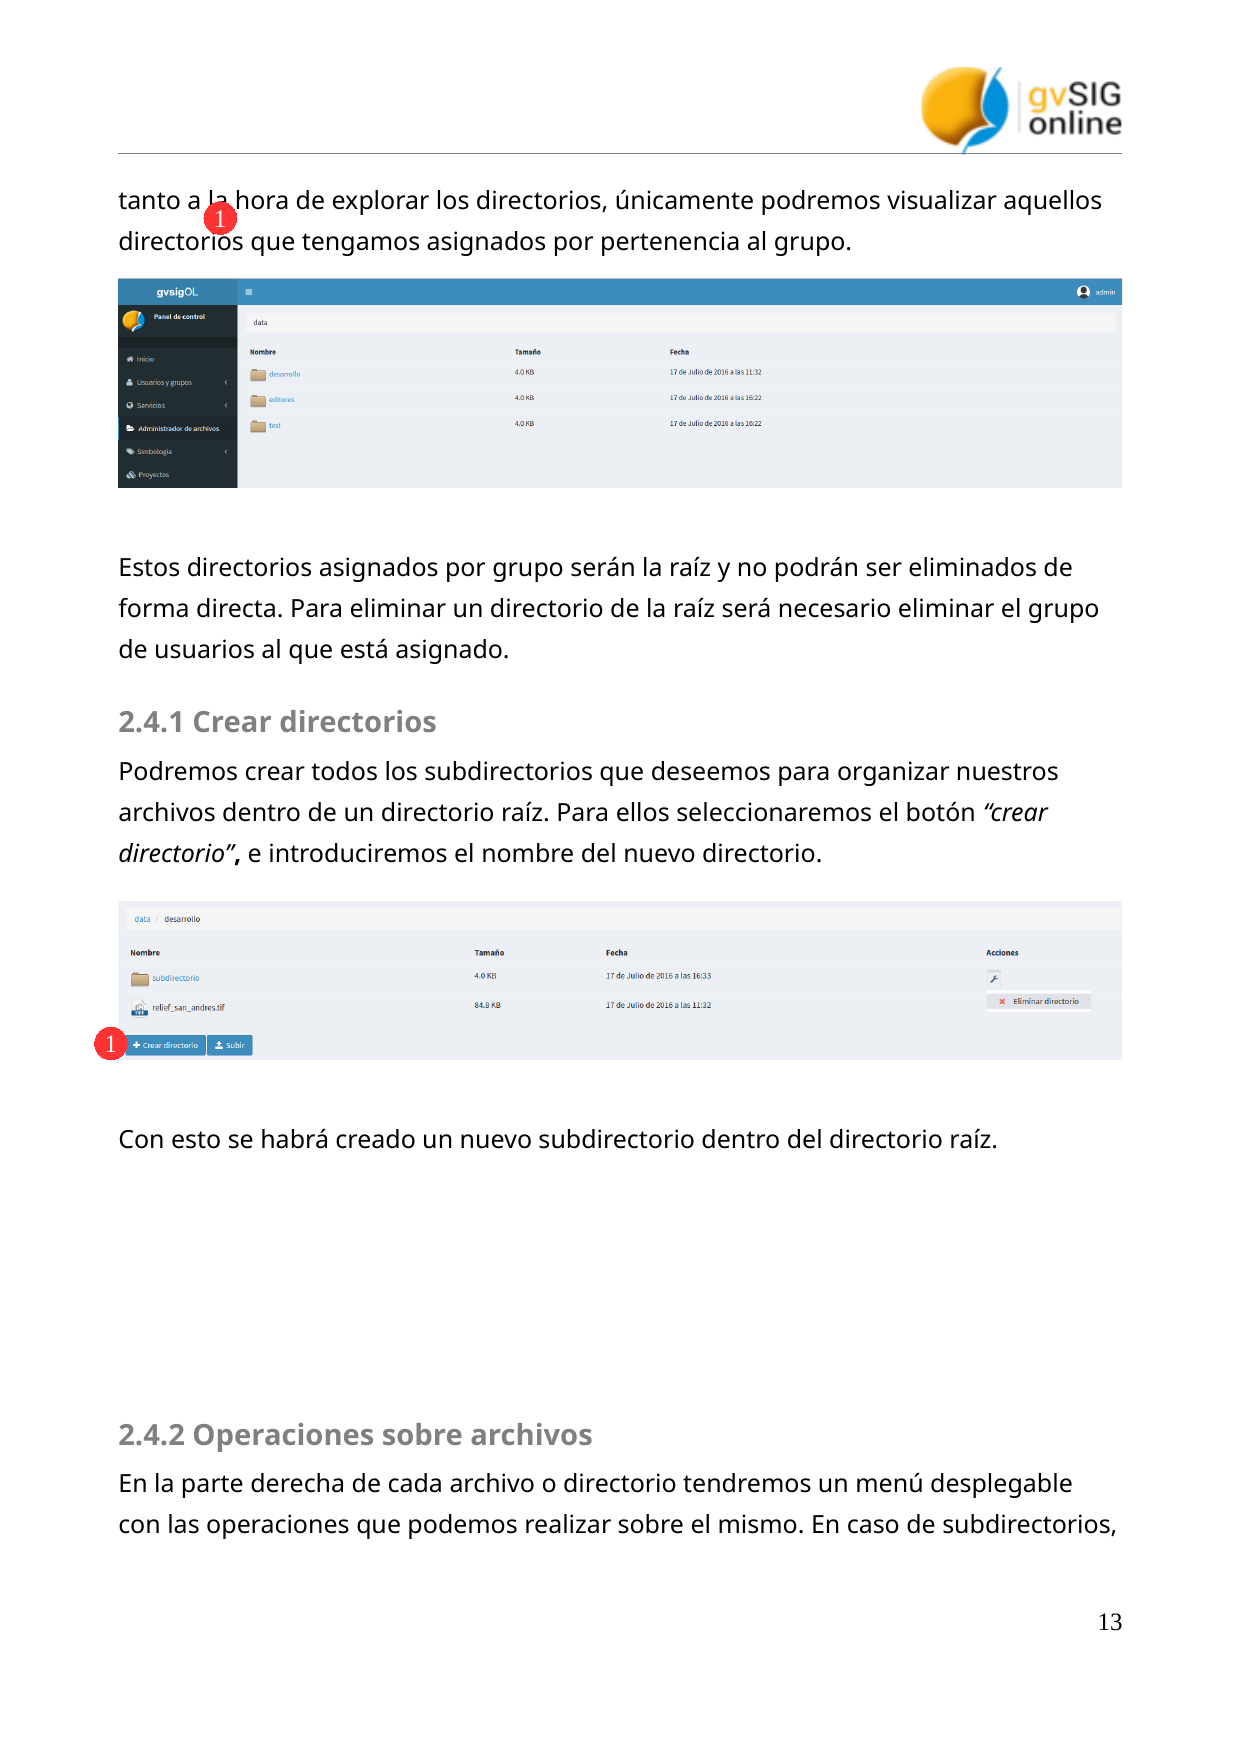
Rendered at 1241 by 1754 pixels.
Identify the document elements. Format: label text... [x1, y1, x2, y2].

subtitle 2.4.1 Crear directorios [118, 702, 1122, 741]
text En la parte derecha de cada archivo o directorio tendremos un menú desplegable con las operaciones que podemos realizar sobre el mismo. En caso de subdirectorios, [118, 1466, 1122, 1541]
subtitle 2.4.2 Operaciones sobre archivos [118, 1414, 1122, 1453]
text Con esto se habrá creado un nuevo subdirectorio dentro del directorio raíz. [118, 1122, 1122, 1156]
picture [118, 901, 1123, 1060]
text Estos directorios asignados por grupo serán la raíz y no podrán ser eliminados de forma directa. Para eliminar un directorio de la raíz será necesario eliminar el grupo de usuarios al que está asignado. [118, 550, 1122, 666]
picture [118, 278, 1123, 488]
picture [921, 67, 1122, 155]
text Podremos crear todos los subdirectorios que deseemos para organizar nuestros archivos dentro de un directorio raíz. Para ellos seleccionaremos el botón “crear directorio”, e introduciremos el nombre del nuevo directorio. [118, 754, 1122, 870]
text tanto a la hora de explorar los directorios, únicamente podremos visualizar aquellos directorios que tengamos asignados por pertenencia al grupo. [118, 182, 1122, 257]
